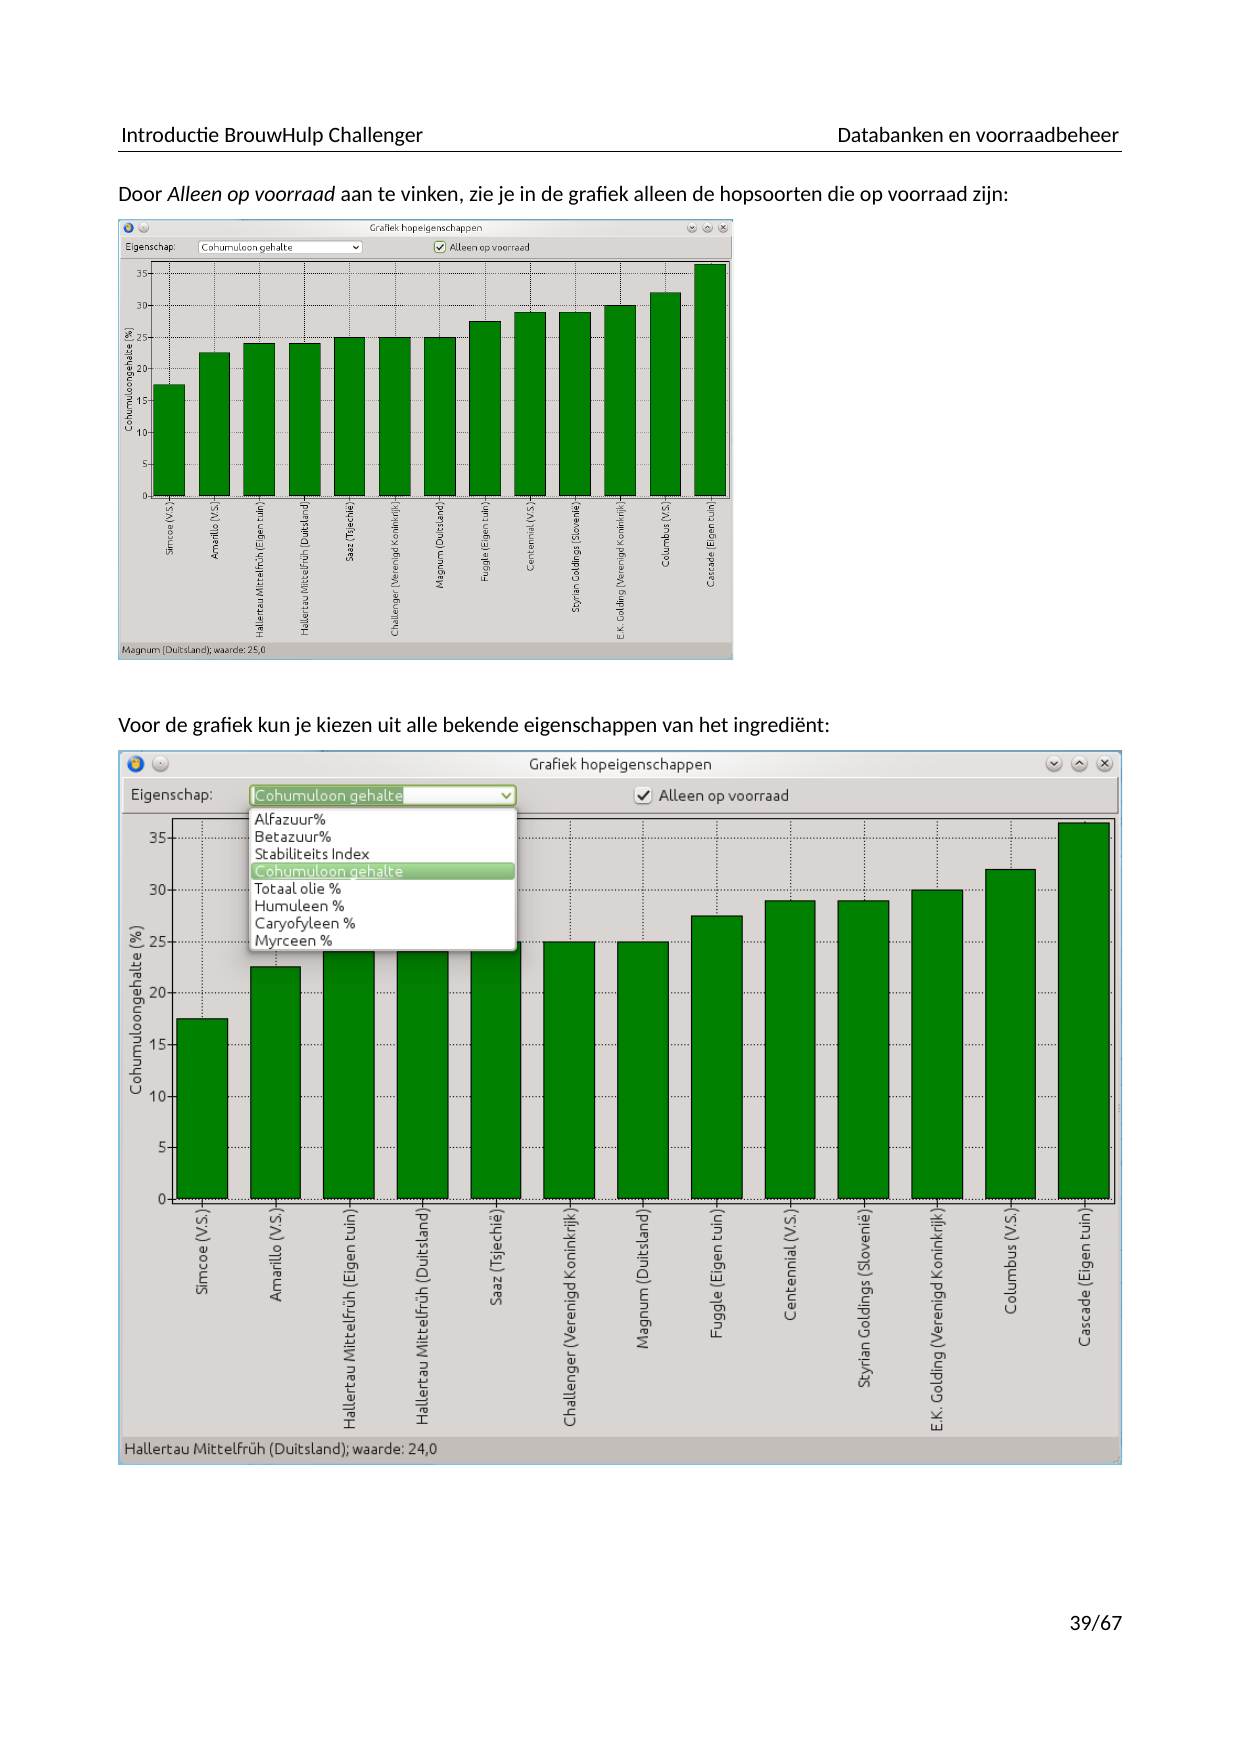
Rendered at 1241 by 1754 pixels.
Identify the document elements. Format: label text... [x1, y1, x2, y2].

picture [118, 219, 734, 660]
text Door Alleen op voorraad aan te vinken, zie je in de grafiek alleen de hopsoorten die op voorraad zijn: [118, 180, 1122, 207]
text Voor de grafiek kun je kiezen uit alle bekende eigenschappen van het ingrediënt: [118, 711, 1122, 738]
picture [118, 750, 1123, 1465]
